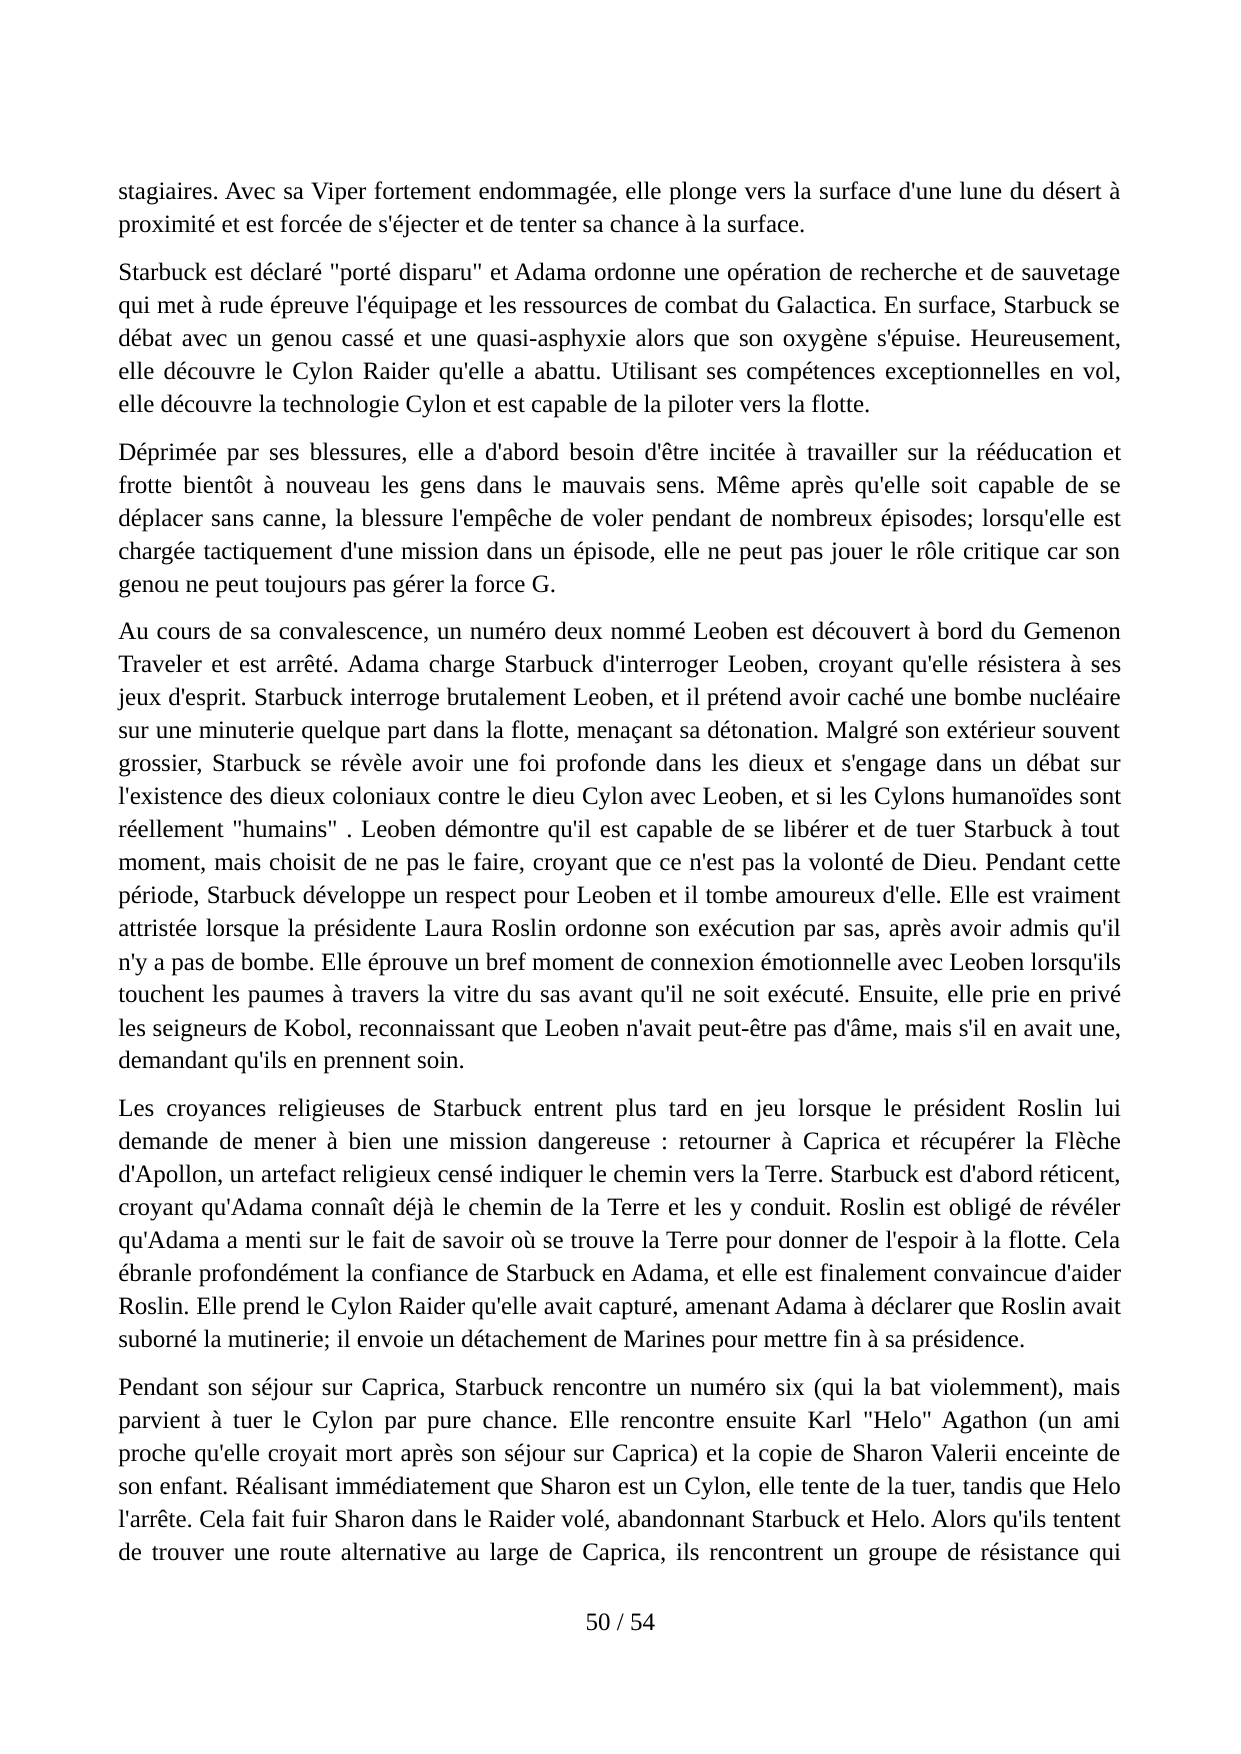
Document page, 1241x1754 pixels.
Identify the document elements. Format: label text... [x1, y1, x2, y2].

text Au cours de sa convalescence, un numéro deux nommé Leoben est découvert à bord du Gemenon Traveler et est arrêté. Adama charge Starbuck d'interroger Leoben, croyant qu'elle résistera à ses jeux d'esprit. Starbuck interroge brutalement Leoben, et il prétend avoir caché une bombe nucléaire sur une minuterie quelque part dans la flotte, menaçant sa détonation. Malgré son extérieur souvent grossier, Starbuck se révèle avoir une foi profonde dans les dieux et s'engage dans un débat sur l'existence des dieux coloniaux contre le dieu Cylon avec Leoben, et si les Cylons humanoïdes sont réellement "humains" . Leoben démontre qu'il est capable de se libérer et de tuer Starbuck à tout moment, mais choisit de ne pas le faire, croyant que ce n'est pas la volonté de Dieu. Pendant cette période, Starbuck développe un respect pour Leoben et il tombe amoureux d'elle. Elle est vraiment attristée lorsque la présidente Laura Roslin ordonne son exécution par sas, après avoir admis qu'il n'y a pas de bombe. Elle éprouve un bref moment de connexion émotionnelle avec Leoben lorsqu'ils touchent les paumes à travers la vitre du sas avant qu'il ne soit exécuté. Ensuite, elle prie en privé les seigneurs de Kobol, reconnaissant que Leoben n'avait peut-être pas d'âme, mais s'il en avait une, demandant qu'ils en prennent soin. [118, 616, 1122, 1074]
text stagiaires. Avec sa Viper fortement endommagée, elle plonge vers la surface d'une lune du désert à proximité et est forcée de s'éjecter et de tenter sa chance à la surface. [118, 176, 1122, 238]
text Déprimée par ses blessures, elle a d'abord besoin d'être incitée à travailler sur la rééducation et frotte bientôt à nouveau les gens dans le mauvais sens. Même après qu'elle soit capable de se déplacer sans canne, la blessure l'empêche de voler pendant de nombreux épisodes; lorsqu'elle est chargée tactiquement d'une mission dans un épisode, elle ne peut pas jouer le rôle critique car son genou ne peut toujours pas gérer la force G. [118, 437, 1122, 597]
text Les croyances religieuses de Starbuck entrent plus tard en jeu lorsque le président Roslin lui demande de mener à bien une mission dangereuse : retourner à Caprica et récupérer la Flèche d'Apollon, un artefact religieux censé indiquer le chemin vers la Terre. Starbuck est d'abord réticent, croyant qu'Adama connaît déjà le chemin de la Terre et les y conduit. Roslin est obligé de révéler qu'Adama a menti sur le fait de savoir où se trouve la Terre pour donner de l'espoir à la flotte. Cela ébranle profondément la confiance de Starbuck en Adama, et elle est finalement convaincue d'aider Roslin. Elle prend le Cylon Raider qu'elle avait capturé, amenant Adama à déclarer que Roslin avait suborné la mutinerie; il envoie un détachement de Marines pour mettre fin à sa présidence. [118, 1093, 1122, 1353]
text Starbuck est déclaré "porté disparu" et Adama ordonne une opération de recherche et de sauvetage qui met à rude épreuve l'équipage et les ressources de combat du Galactica. En surface, Starbuck se débat avec un genou cassé et une quasi-asphyxie alors que son oxygène s'épuise. Heureusement, elle découvre le Cylon Raider qu'elle a abattu. Utilisant ses compétences exceptionnelles en vol, elle découvre la technologie Cylon et est capable de la piloter vers la flotte. [118, 257, 1122, 418]
text Pendant son séjour sur Caprica, Starbuck rencontre un numéro six (qui la bat violemment), mais parvient à tuer le Cylon par pure chance. Elle rencontre ensuite Karl "Helo" Agathon (un ami proche qu'elle croyait mort après son séjour sur Caprica) et la copie de Sharon Valerii enceinte de son enfant. Réalisant immédiatement que Sharon est un Cylon, elle tente de la tuer, tandis que Helo l'arrête. Cela fait fuir Sharon dans le Raider volé, abandonnant Starbuck et Helo. Alors qu'ils tentent de trouver une route alternative au large de Caprica, ils rencontrent un groupe de résistance qui [118, 1372, 1122, 1566]
